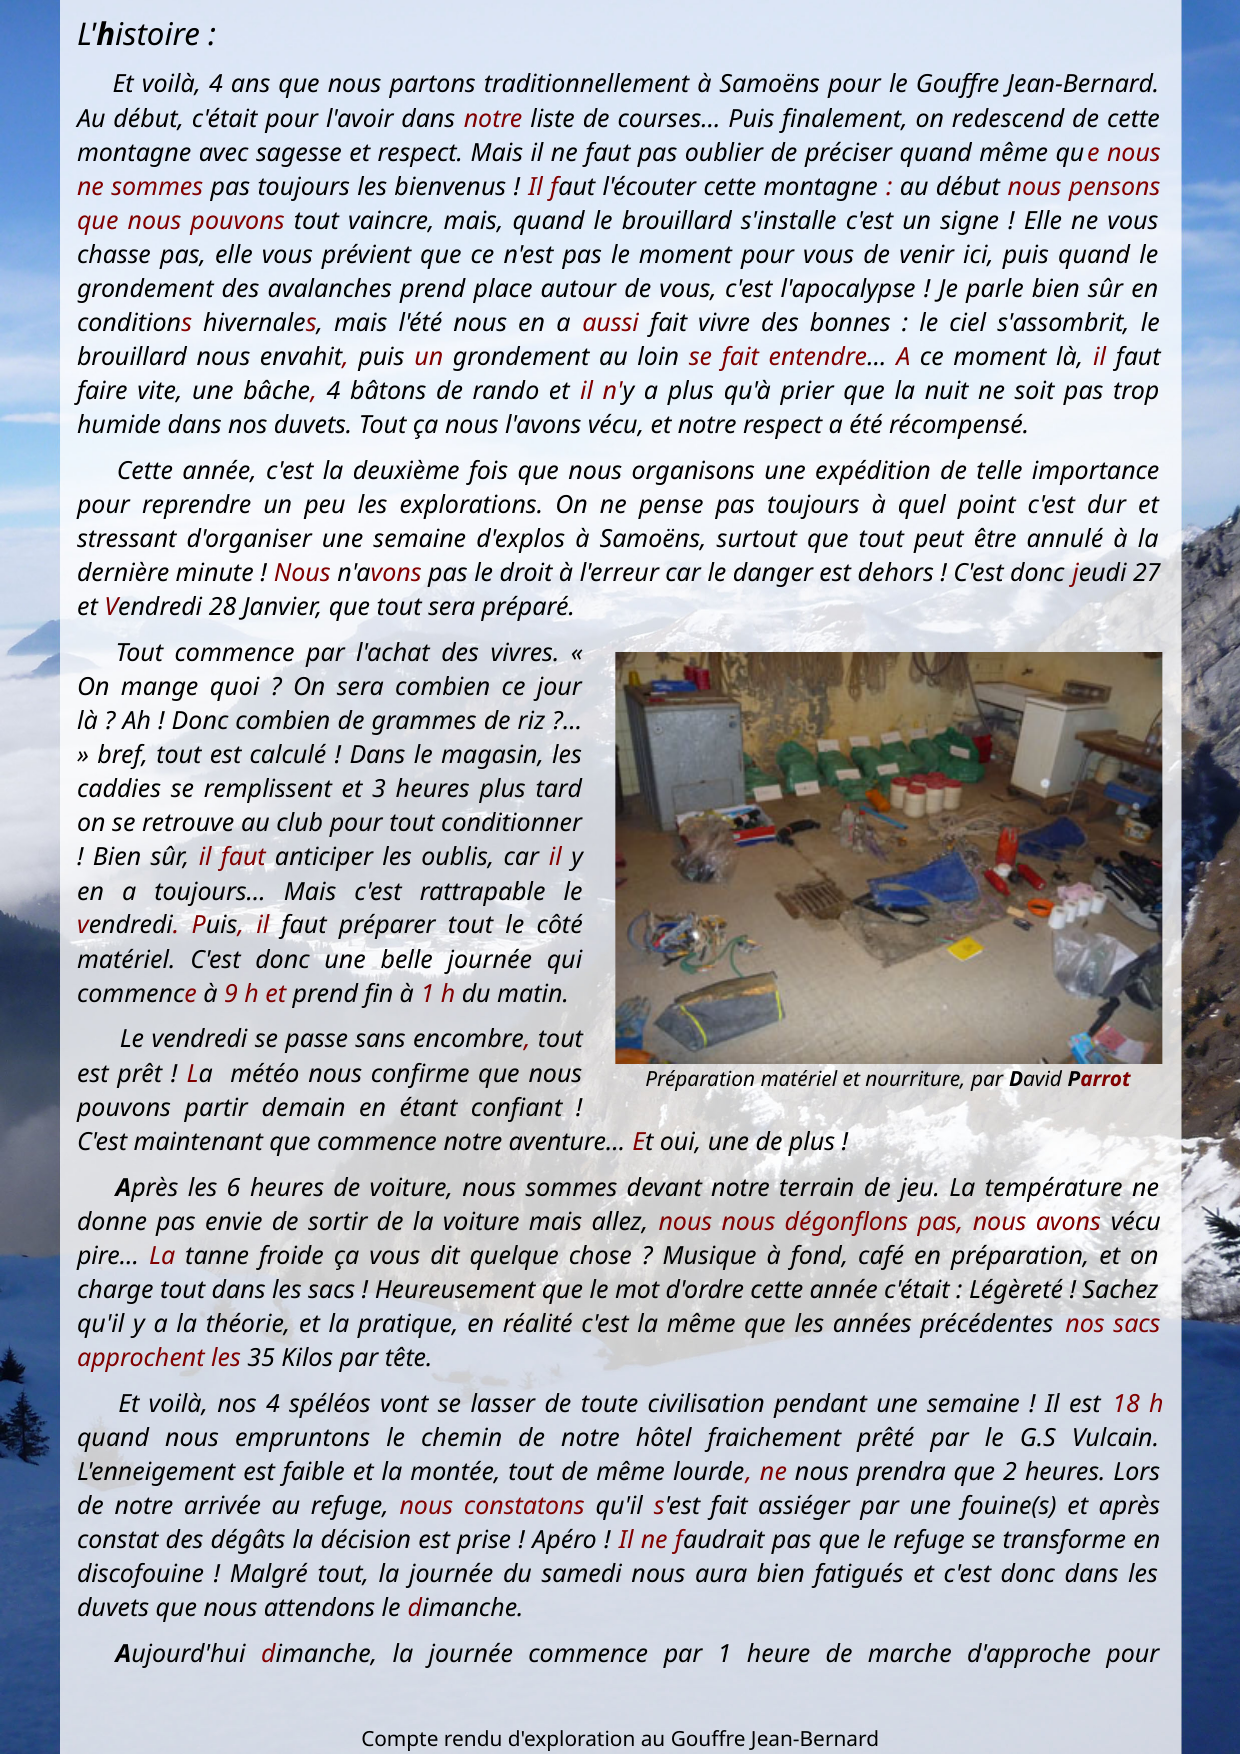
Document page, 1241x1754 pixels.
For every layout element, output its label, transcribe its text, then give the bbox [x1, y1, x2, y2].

text Aujourd'hui dimanche, la journée commence par 1 heure de marche d'approche pour [77, 1636, 1163, 1669]
text Préparation matériel et nourriture, par David Parrot [615, 1064, 1162, 1092]
text Cette année, c'est la deuxième fois que nous organisons une expédition de telle importance pour reprendre un peu les explorations. On ne pense pas toujours à quel point c'est dur et stressant d'organiser une semaine d'explos à Samoëns, surtout que tout peut être annulé à la dernière minute ! Nous n'avons pas le droit à l'erreur car le danger est dehors ! C'est donc jeudi 27 et Vendredi 28 Janvier, que tout sera préparé. [77, 453, 1163, 623]
picture [0, 0, 1241, 1754]
text Et voilà, nos 4 spéléos vont se lasser de toute civilisation pendant une semaine ! Il est 18 h quand nous empruntons le chemin de notre hôtel fraichement prêté par le G.S Vulcain. L'enneigement est faible et la montée, tout de même lourde, ne nous prendra que 2 heures. Lors de notre arrivée au refuge, nous constatons qu'il s'est fait assiéger par une fouine(s) et après constat des dégâts la décision est prise ! Apéro ! Il ne faudrait pas que le refuge se transforme en discofouine ! Malgré tout, la journée du samedi nous aura bien fatigués et c'est donc dans les duvets que nous attendons le dimanche. [77, 1385, 1163, 1624]
text Et voilà, 4 ans que nous partons traditionnellement à Samoëns pour le Gouffre Jean-Bernard. Au début, c'était pour l'avoir dans notre liste de courses… Puis finalement, on redescend de cette montagne avec sagesse et respect. Mais il ne faut pas oublier de préciser quand même que nous ne sommes pas toujours les bienvenus ! Il faut l'écouter cette montagne : au début nous pensons que nous pouvons tout vaincre, mais, quand le brouillard s'installe c'est un signe ! Elle ne vous chasse pas, elle vous prévient que ce n'est pas le moment pour vous de venir ici, puis quand le grondement des avalanches prend place autour de vous, c'est l'apocalypse ! Je parle bien sûr en conditions hivernales, mais l'été nous en a aussi fait vivre des bonnes : le ciel s'assombrit, le brouillard nous envahit, puis un grondement au loin se fait entendre… A ce moment là, il faut faire vite, une bâche, 4 bâtons de rando et il n'y a plus qu'à prier que la nuit ne soit pas trop humide dans nos duvets. Tout ça nous l'avons vécu, et notre respect a été récompensé. [77, 66, 1163, 441]
text Tout commence par l'achat des vivres. « On mange quoi ? On sera combien ce jour là ? Ah ! Donc combien de grammes de riz ?… » bref, tout est calculé ! Dans le magasin, les caddies se remplissent et 3 heures plus tard on se retrouve au club pour tout conditionner ! Bien sûr, il faut anticiper les oublis, car il y en a toujours… Mais c'est rattrapable le vendredi. Puis, il faut préparer tout le côté matériel. C'est donc une belle journée qui commence à 9 h et prend fin à 1 h du matin. [77, 635, 1163, 1009]
text Le vendredi se passe sans encombre, tout est prêt ! La météo nous confirme que nous pouvons partir demain en étant confiant ! C'est maintenant que commence notre aventure… Et oui, une de plus ! [77, 1021, 1163, 1157]
text Après les 6 heures de voiture, nous sommes devant notre terrain de jeu. La température ne donne pas envie de sortir de la voiture mais allez, nous nous dégonflons pas, nous avons vécu pire… La tanne froide ça vous dit quelque chose ? Musique à fond, café en préparation, et on charge tout dans les sacs ! Heureusement que le mot d'ordre cette année c'était : Légèreté ! Sachez qu'il y a la théorie, et la pratique, en réalité c'est la même que les années précédentes nos sacs approchent les 35 Kilos par tête. [77, 1169, 1163, 1373]
text L'histoire : [77, 12, 1163, 54]
